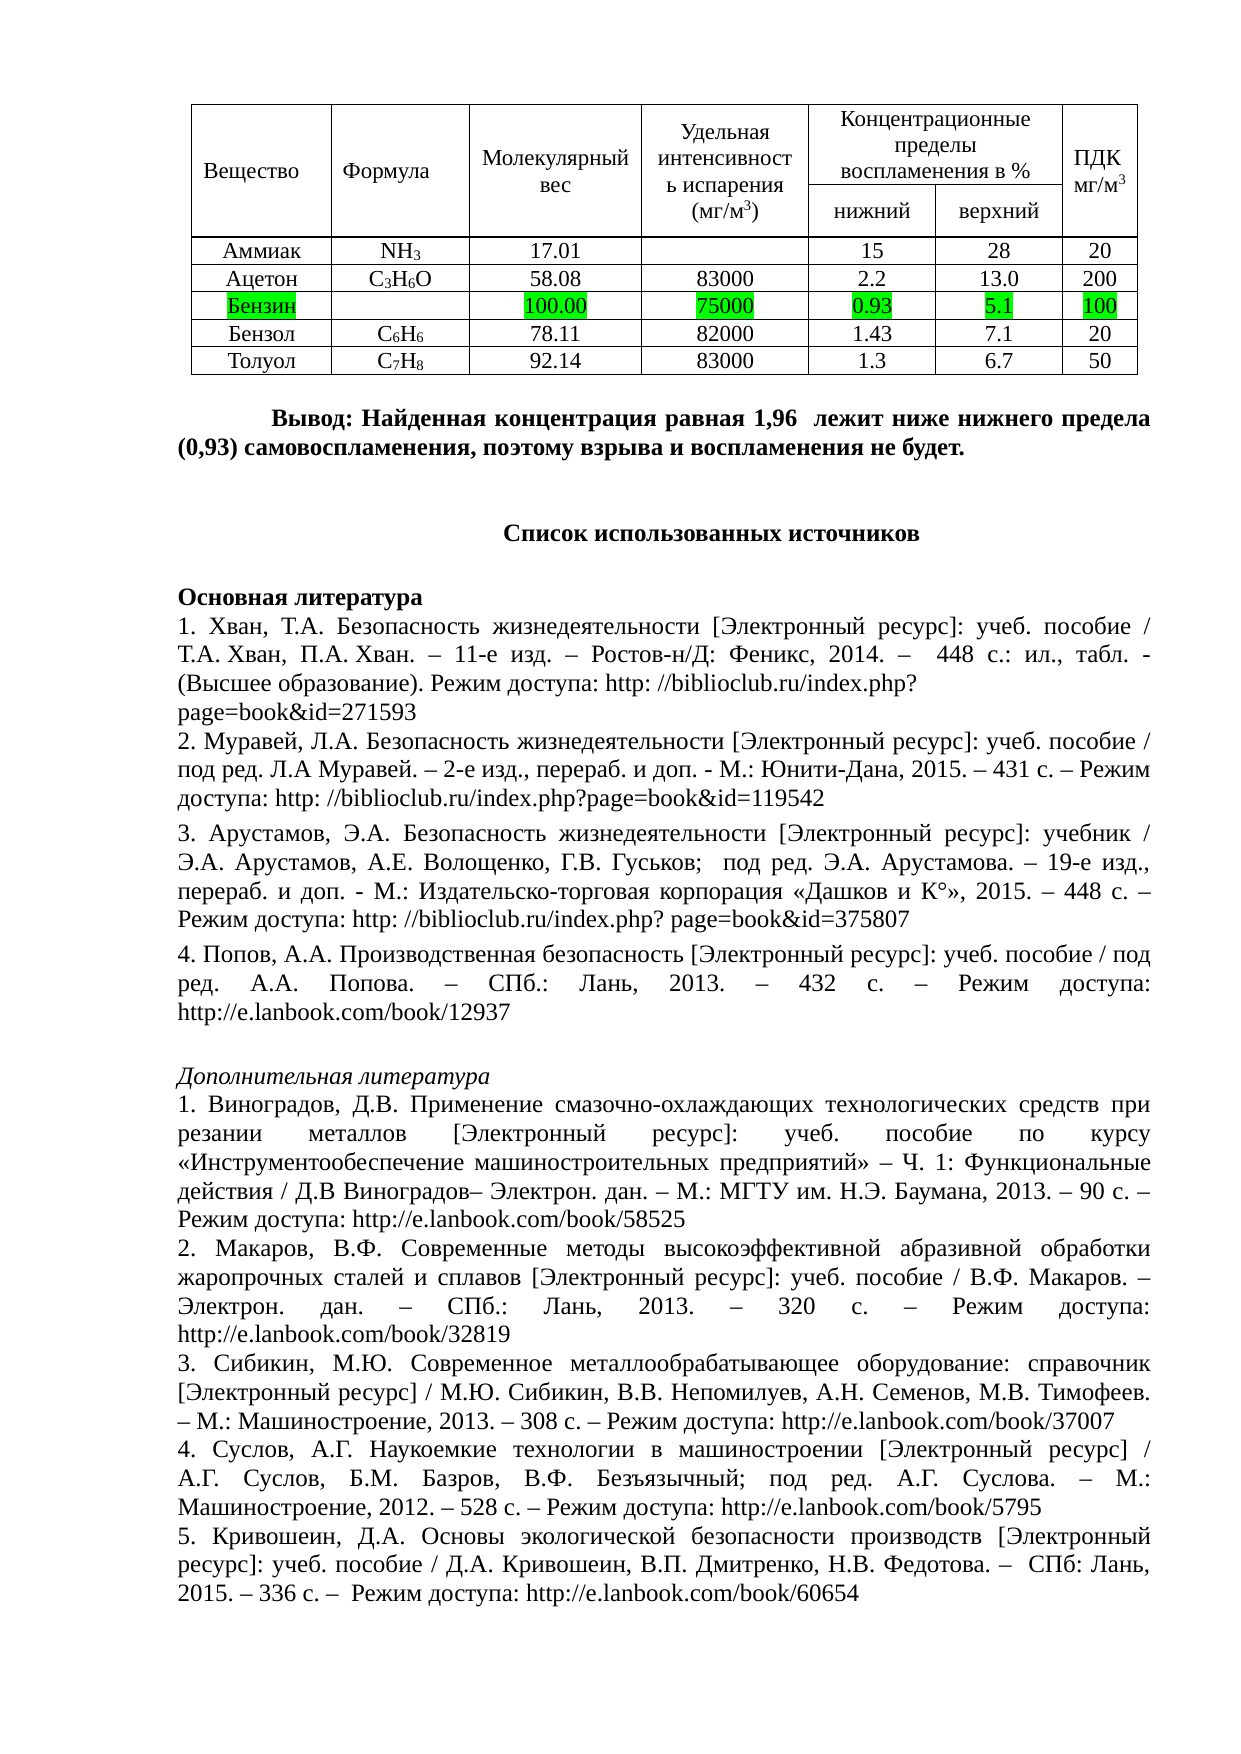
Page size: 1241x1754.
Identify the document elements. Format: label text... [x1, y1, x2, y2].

table_header Концентрационные пределы воспламенения в % [809, 105, 1062, 184]
table_cell нижний [809, 185, 935, 236]
table_cell 58.08 [470, 265, 641, 291]
table_cell 20 [1063, 238, 1137, 264]
table_header Удельная интенсивность испарения (мг/м3) [642, 105, 808, 236]
table_cell 6.7 [936, 347, 1062, 373]
table_cell 1.43 [809, 320, 935, 346]
table_cell 28 [936, 238, 1062, 264]
table_cell 7.1 [936, 320, 1062, 346]
text 4. Попов, А.А. Производственная безопасность [Электронный ресурс]: учеб. пособие / под ред. А.А. Попова. – СПб.: Лань, 2013. – 432 с. – Режим доступа: http://e.lanbook.com/book/12937 [177, 939, 1152, 1026]
table_cell верхний [936, 185, 1062, 236]
text 1. Хван, Т.А. Безопасность жизнедеятельности [Электронный ресурс]: учеб. пособие / Т.А. Хван, П.А. Хван. – 11-е изд. – Ростов-н/Д: Феникс, 2014. – 448 с.: ил., табл. - (Высшее образование). Режим доступа: http: //biblioclub.ru/index.php?page=book&id=271593 [177, 611, 1152, 726]
text 3. Сибикин, М.Ю. Современное металлообрабатывающее оборудование: справочник [Электронный ресурс] / М.Ю. Сибикин, В.В. Непомилуев, А.Н. Семенов, М.В. Тимофеев. – М.: Машиностроение, 2013. – 308 с. – Режим доступа: http://e.lanbook.com/book/37007 [177, 1348, 1152, 1434]
table_cell 200 [1063, 265, 1137, 291]
table_cell 13.0 [936, 265, 1062, 291]
text Дополнительная литература [177, 1061, 1152, 1089]
table_cell 100 [1063, 292, 1137, 319]
table_cell Бензол [192, 320, 331, 346]
text 2. Макаров, В.Ф. Современные методы высокоэффективной абразивной обработки жаропрочных сталей и сплавов [Электронный ресурс]: учеб. пособие / В.Ф. Макаров. – Электрон. дан. – СПб.: Лань, 2013. – 320 с. – Режим доступа: http://e.lanbook.com/book/32819 [177, 1233, 1152, 1348]
table_cell 78.11 [470, 320, 641, 346]
table_header Молекулярный вес [470, 105, 641, 236]
table_cell 2.2 [809, 265, 935, 291]
table_cell 75000 [642, 292, 808, 319]
table_cell Бензин [192, 292, 331, 319]
table_cell NH3 [332, 238, 469, 264]
text 2. Муравей, Л.А. Безопасность жизнедеятельности [Электронный ресурс]: учеб. пособие / под ред. Л.А Муравей. – 2-е изд., перераб. и доп. - М.: Юнити-Дана, 2015. – 431 с. – Режим доступа: http: //biblioclub.ru/index.php?page=book&id=119542 [177, 726, 1152, 812]
subtitle Основная литература [177, 582, 1152, 611]
table_cell 50 [1063, 347, 1137, 373]
table_header Вещество [192, 105, 331, 236]
table_header Формула [332, 105, 469, 236]
text 4. Суслов, А.Г. Наукоемкие технологии в машиностроении [Электронный ресурс] / А.Г. Суслов, Б.М. Базров, В.Ф. Безъязычный; под ред. А.Г. Суслова. – М.: Машиностроение, 2012. – 528 с. – Режим доступа: http://e.lanbook.com/book/5795 [177, 1434, 1152, 1521]
table_cell 83000 [642, 347, 808, 373]
table_cell 15 [809, 238, 935, 264]
table_cell Толуол [192, 347, 331, 373]
table_cell C3H6O [332, 265, 469, 291]
table_cell 20 [1063, 320, 1137, 346]
text 3. Арустамов, Э.А. Безопасность жизнедеятельности [Электронный ресурс]: учебник / Э.А. Арустамов, А.Е. Волощенко, Г.В. Гуськов; под ред. Э.А. Арустамова. – 19-е изд., перераб. и доп. - М.: Издательско-торговая корпорация «Дашков и К°», 2015. – 448 с. – Режим доступа: http: //biblioclub.ru/index.php? page=book&id=375807 [177, 818, 1152, 933]
table_cell 100.00 [470, 292, 641, 319]
table_header ПДК мг/м3 [1063, 105, 1137, 236]
table_cell Аммиак [192, 238, 331, 264]
table_cell 1.3 [809, 347, 935, 373]
text Вывод: Найденная концентрация равная 1,96 лежит ниже нижнего предела (0,93) самовоспламенения, поэтому взрыва и воспламенения не будет. [177, 403, 1152, 461]
table_cell C6H6 [332, 320, 469, 346]
text 1. Виноградов, Д.В. Применение смазочно-охлаждающих технологических средств при резании металлов [Электронный ресурс]: учеб. пособие по курсу «Инструментообеспечение машиностроительных предприятий» – Ч. 1: Функциональные действия / Д.В Виноградов– Электрон. дан. – М.: МГТУ им. Н.Э. Баумана, 2013. – 90 с. – Режим доступа: http://e.lanbook.com/book/58525 [177, 1089, 1152, 1233]
table_cell [332, 292, 469, 319]
table_cell Ацетон [192, 265, 331, 291]
table_cell [642, 238, 808, 264]
table_cell 92.14 [470, 347, 641, 373]
table_cell 0.93 [809, 292, 935, 319]
table_cell 82000 [642, 320, 808, 346]
text 5. Кривошеин, Д.А. Основы экологической безопасности производств [Электронный ресурс]: учеб. пособие / Д.А. Кривошеин, В.П. Дмитренко, Н.В. Федотова. – СПб: Лань, 2015. – 336 с. – Режим доступа: http://e.lanbook.com/book/60654 [177, 1521, 1152, 1607]
table_cell 17.01 [470, 238, 641, 264]
subtitle Список использованных источников [177, 518, 1152, 547]
table_cell C7H8 [332, 347, 469, 373]
table_cell 83000 [642, 265, 808, 291]
table_cell 5.1 [936, 292, 1062, 319]
